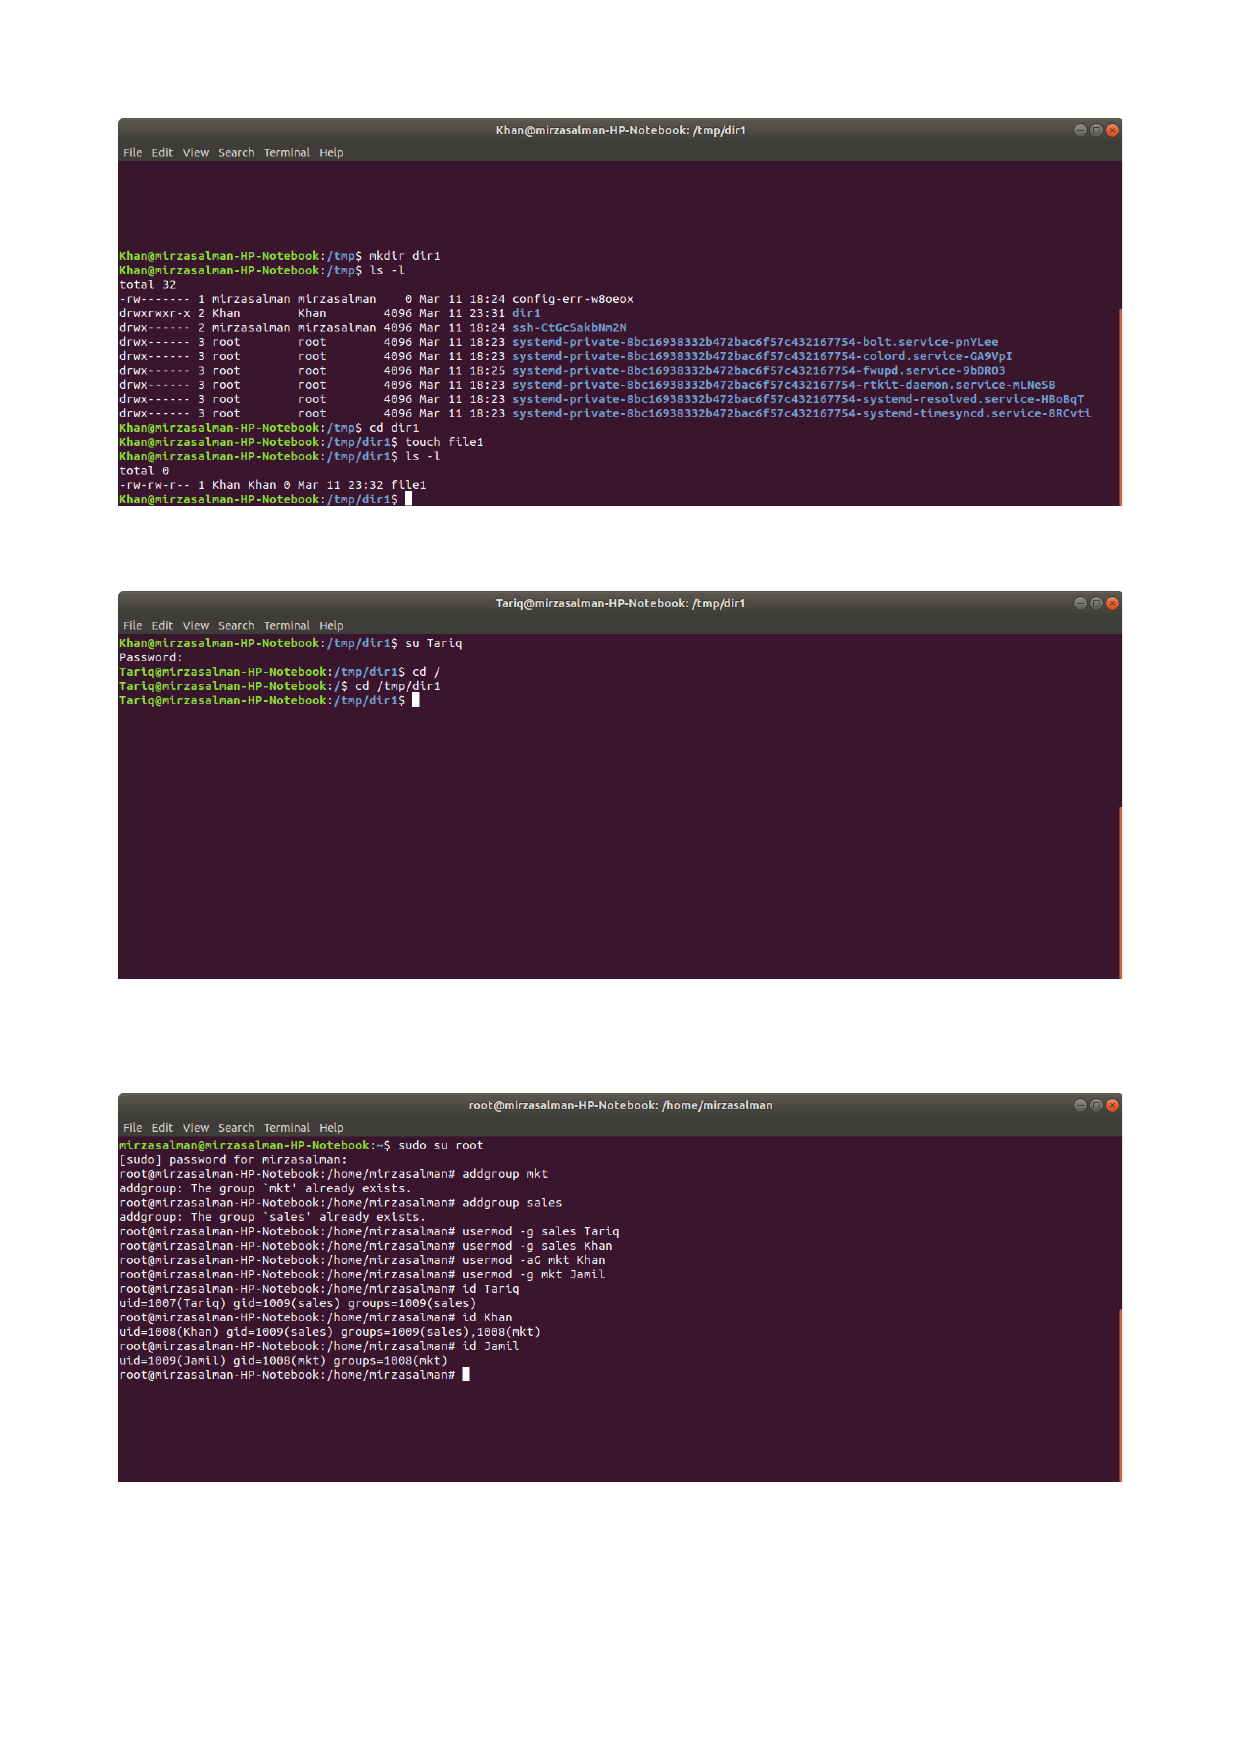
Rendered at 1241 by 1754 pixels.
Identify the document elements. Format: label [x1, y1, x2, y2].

picture [118, 1093, 1123, 1482]
picture [118, 591, 1123, 979]
picture [118, 118, 1123, 506]
